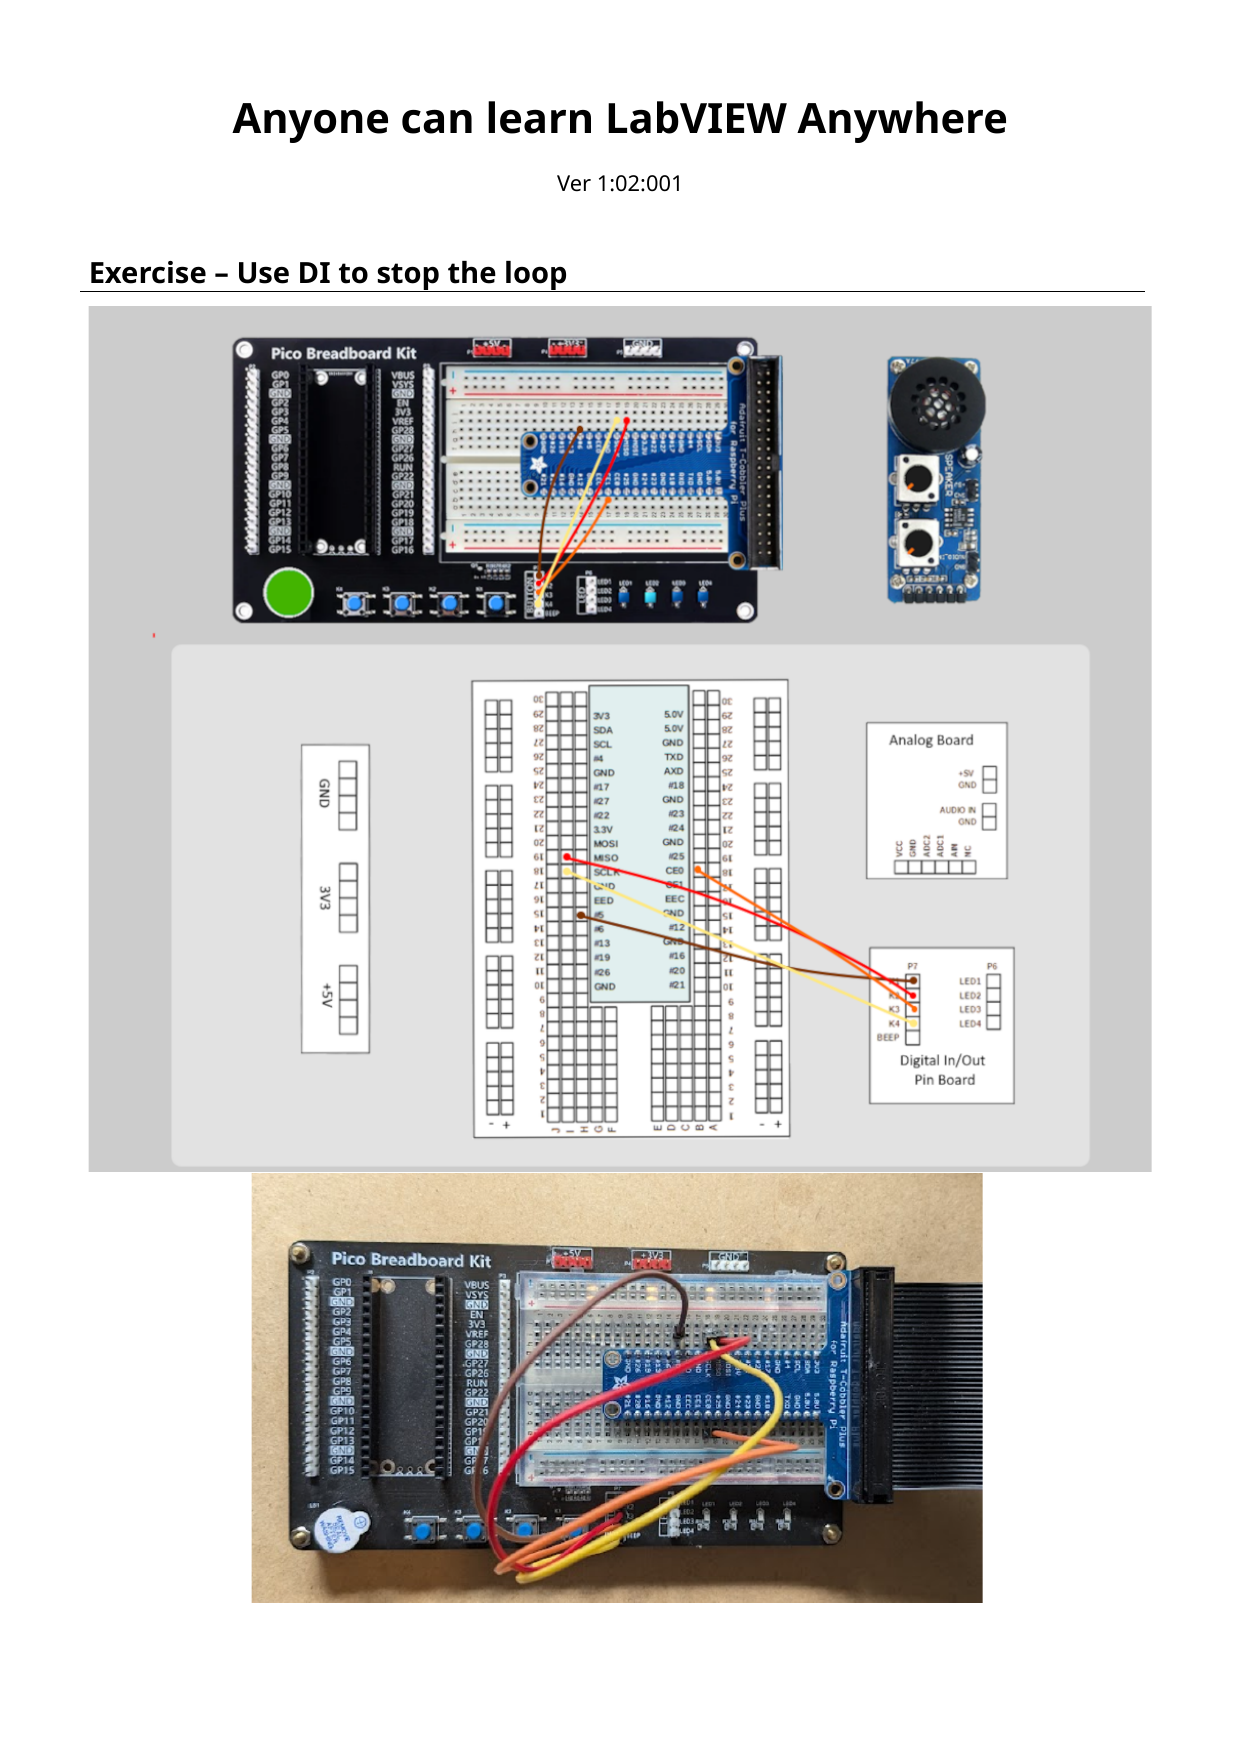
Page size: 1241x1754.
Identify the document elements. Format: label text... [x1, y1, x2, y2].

subtitle Exercise – Use DI to stop the loop [88, 253, 1152, 292]
picture [251, 1173, 983, 1603]
picture [88, 306, 1152, 1172]
